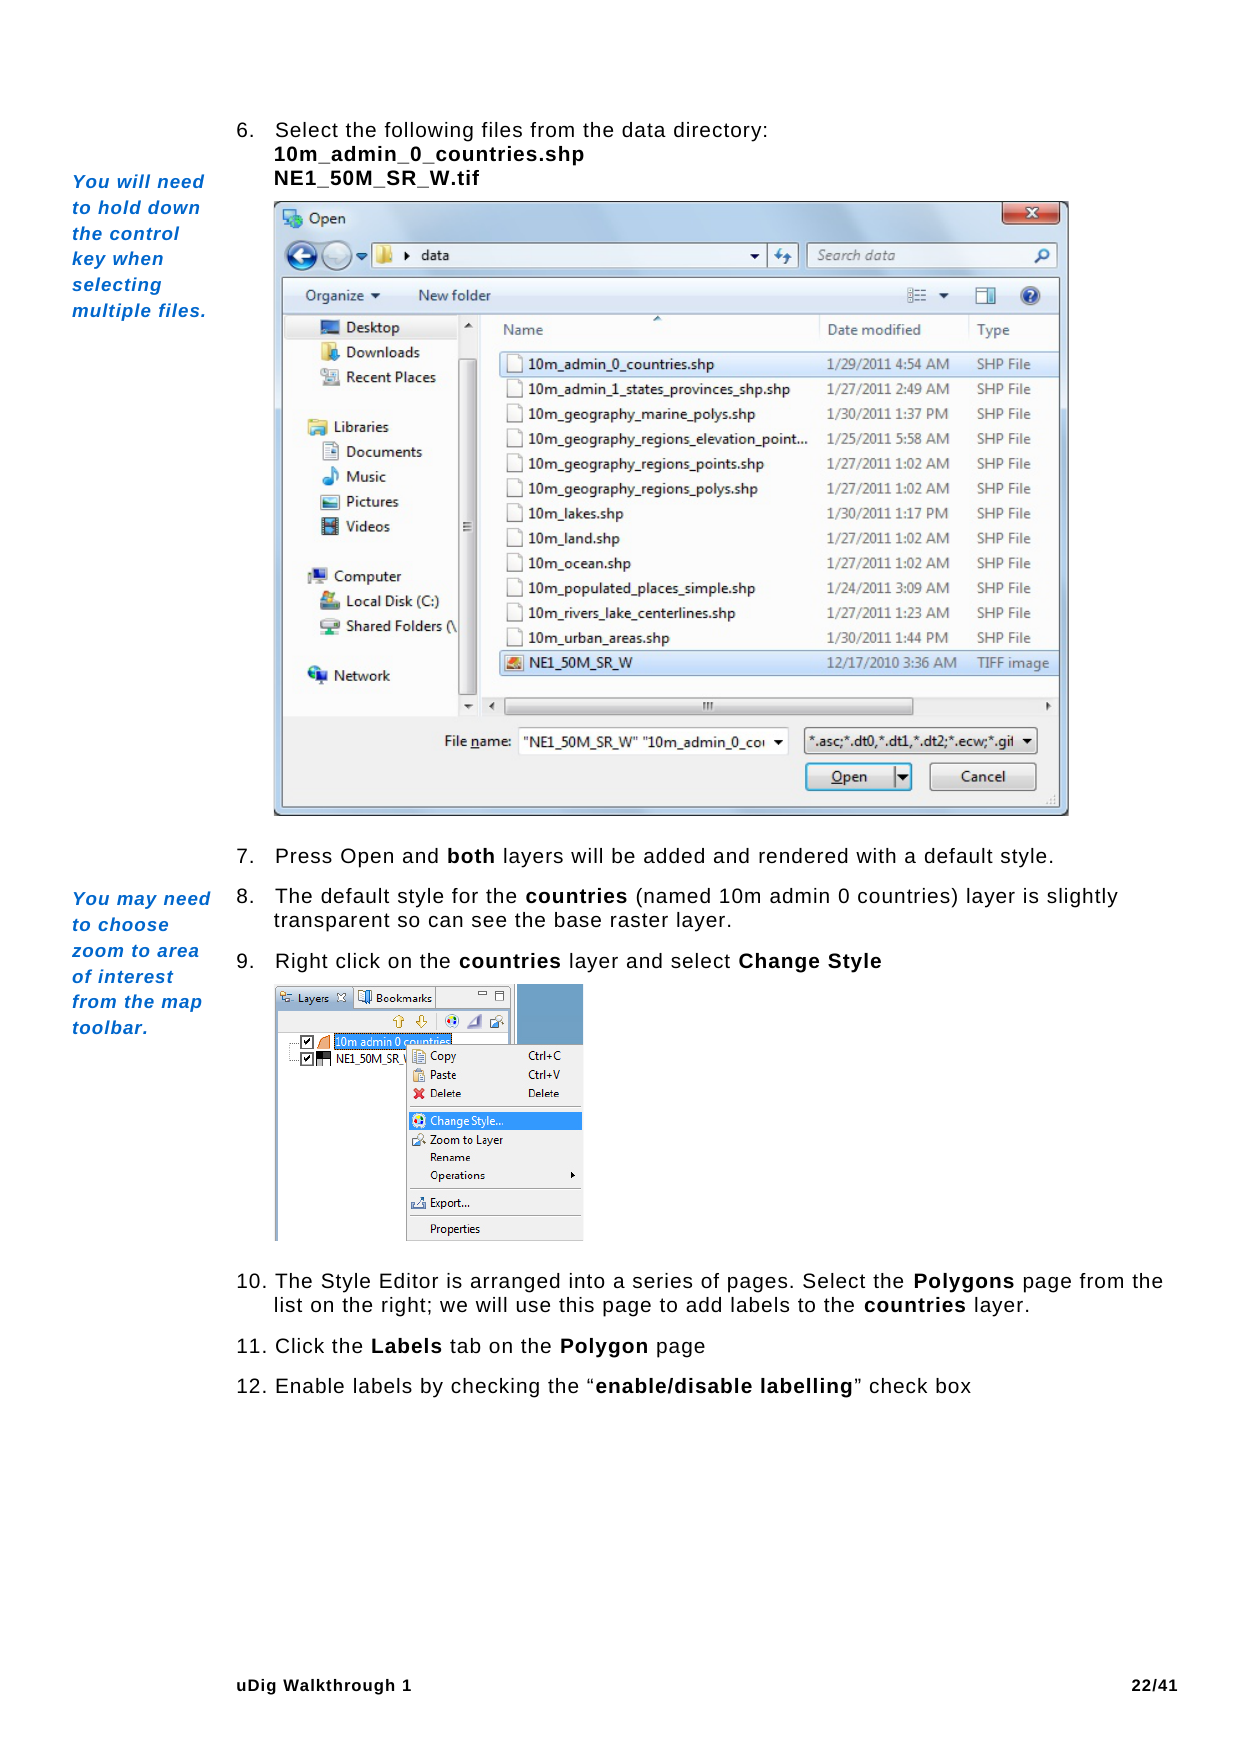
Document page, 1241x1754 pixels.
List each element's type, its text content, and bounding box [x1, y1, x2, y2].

list Select the following files from the data directory: 10m_admin_0_countries.shp NE1_50M_SR_W.tif [236, 118, 1181, 827]
list Click the Labels tab on the Polygon page [236, 1333, 1181, 1357]
list Enable labels by checking the “enable/disable labelling” check box [236, 1374, 1181, 1398]
list You may need to choose zoom to area of interest from the map toolbar. [72, 888, 218, 1039]
picture [273, 984, 584, 1241]
list You will need to hold down the control key when selecting multiple files. [72, 171, 218, 321]
picture [273, 201, 1069, 816]
list The Style Editor is arranged into a series of pages. Select the Polygons page from the list on the right; we will use this page to add labels to the countries layer. [236, 1269, 1181, 1317]
list The default style for the countries (named 10m admin 0 countries) layer is slightly transparent so can see the base raster layer. [236, 884, 1181, 932]
list Press Open and both layers will be added and rendered with a default style. [236, 844, 1181, 868]
list Right click on the countries layer and select Change Style [236, 949, 1181, 1252]
